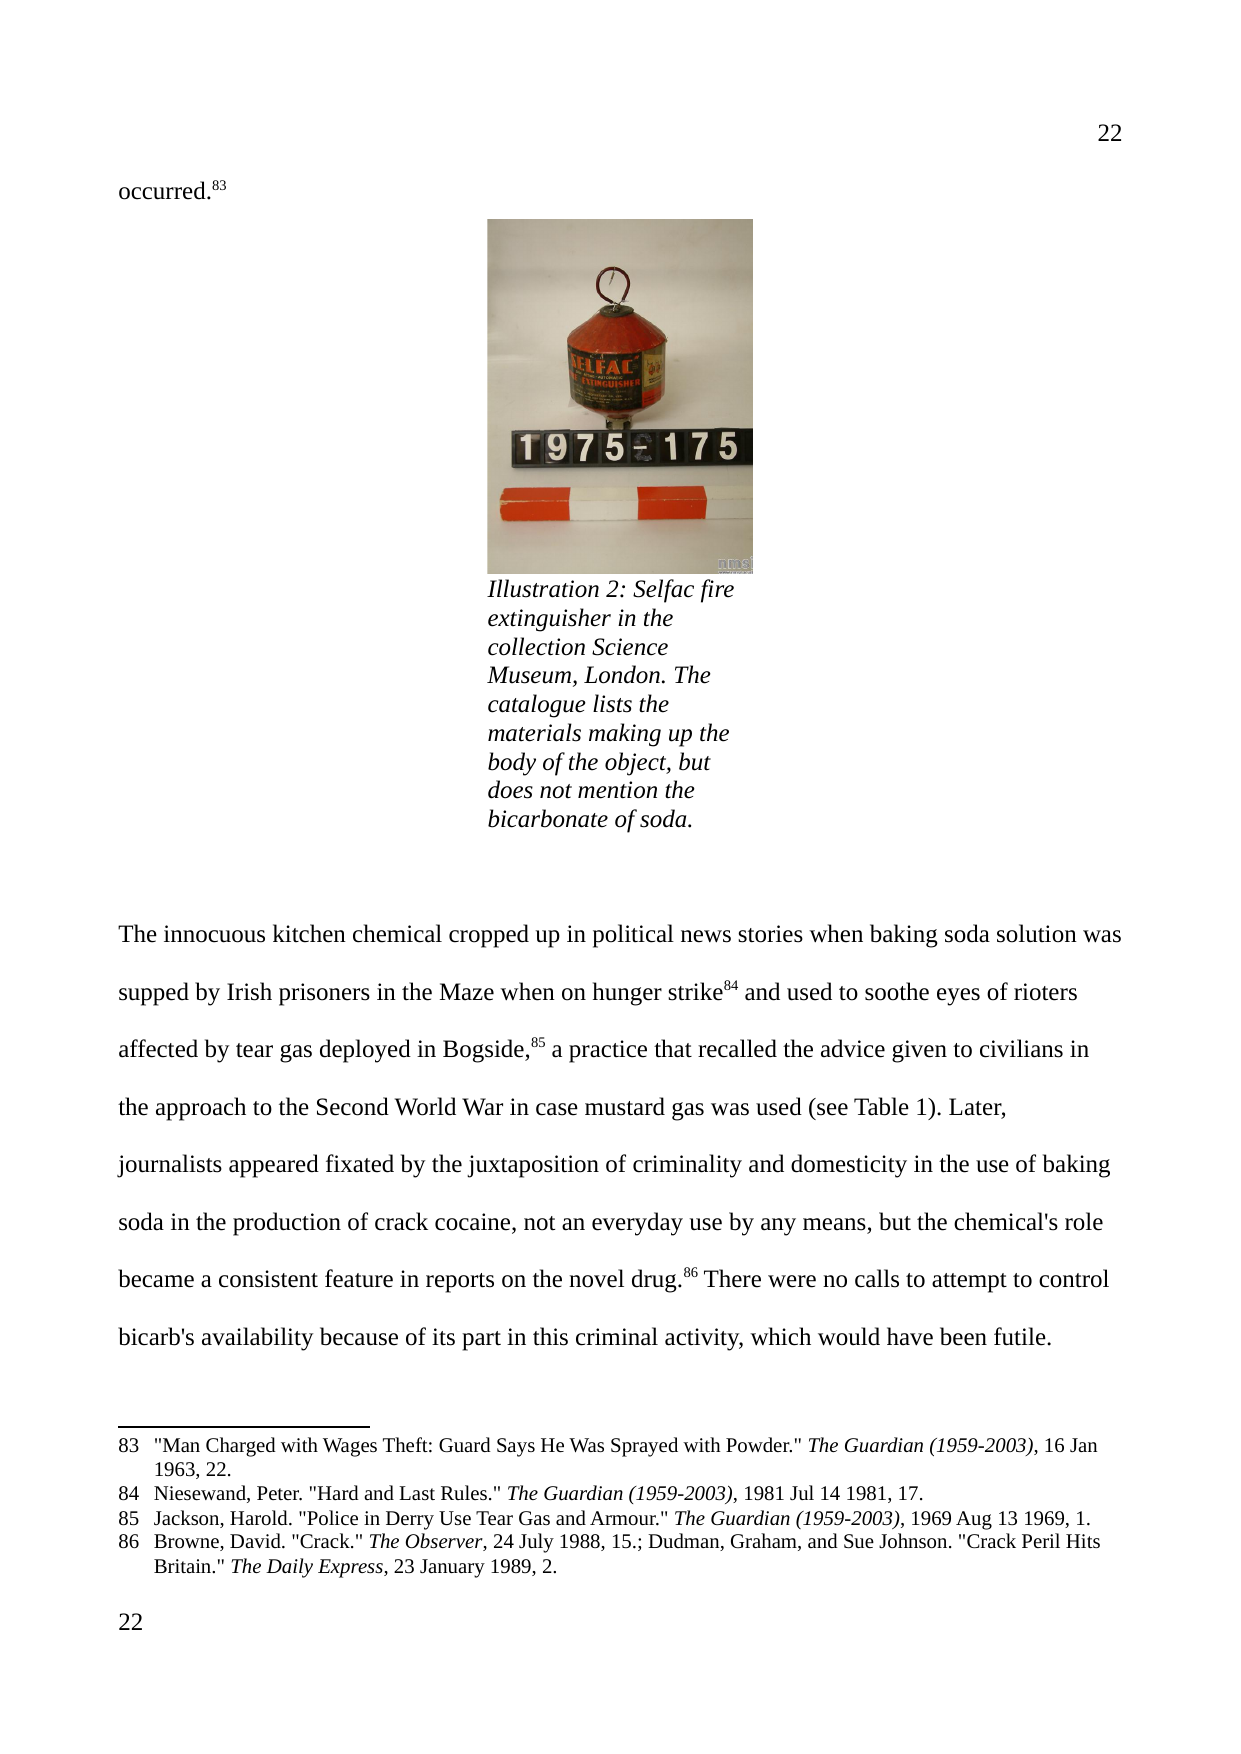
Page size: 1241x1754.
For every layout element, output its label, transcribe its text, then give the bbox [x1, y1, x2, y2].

text Jackson, Harold. "Police in Derry Use Tear Gas and Armour." The Guardian (1959-2003), 1969 Aug 13 1969, 1. [118, 1505, 1122, 1529]
text "Man Charged with Wages Theft: Guard Says He Was Sprayed with Powder." The Guardian (1959-2003), 16 Jan 1963, 22. [118, 1433, 1122, 1481]
text Illustration 2: Selfac fire extinguisher in the collection Science Museum, London. The catalogue lists the materials making up the body of the object, but does not mention the bicarbonate of soda. [487, 574, 753, 833]
text Browne, David. "Crack." The Observer, 24 July 1988, 15.; Dudman, Graham, and Sue Johnson. "Crack Peril Hits Britain." The Daily Express, 23 January 1989, 2. [118, 1529, 1122, 1578]
picture [487, 219, 753, 574]
text Niesewand, Peter. "Hard and Last Rules." The Guardian (1959-2003), 1981 Jul 14 1981, 17. [118, 1481, 1122, 1505]
text One recommendation in particular that would have required a sizable quantity, indeed a boxful, was to extinguish a fire by dumping bicarbonate of soda onto it. This was safety tip was not replicated in contemporary UK media, it simply did not match up with the small quantities generally found in the home. Nevertheless, this did not mean that sodium bicarbonate could not be used as a fire extinguisher in the British home. The Selfac fire extinguisher available to British householders in the 1940s incorporated an explosive charge triggered by heat which automatically ruptured the container which released the powder to cover and smother the fire. Nothing about the name indicated that the agent involved would be common baking soda. Other bicarbonate based fire extinguishers were also marketed, both dry powder and a liquid bicarbonate solutions, of varying degrees of effectiveness. A powder bicarb fire extinguisher was even implicated in a robbery when it was allegedly discharged by the perpetrators to temporarily incapacitate the guard while the theft occurred. [118, 176, 1122, 205]
text The innocuous kitchen chemical cropped up in political news stories when baking soda solution was supped by Irish prisoners in the Maze when on hunger strike and used to soothe eyes of rioters affected by tear gas deployed in Bogside, a practice that recalled the advice given to civilians in the approach to the Second World War in case mustard gas was used (see Table 1). Later, journalists appeared fixated by the juxtaposition of criminality and domesticity in the use of baking soda in the production of crack cocaine, not an everyday use by any means, but the chemical's role became a consistent feature in reports on the novel drug. There were no calls to attempt to control bicarb's availability because of its part in this criminal activity, which would have been futile. [118, 919, 1122, 1350]
